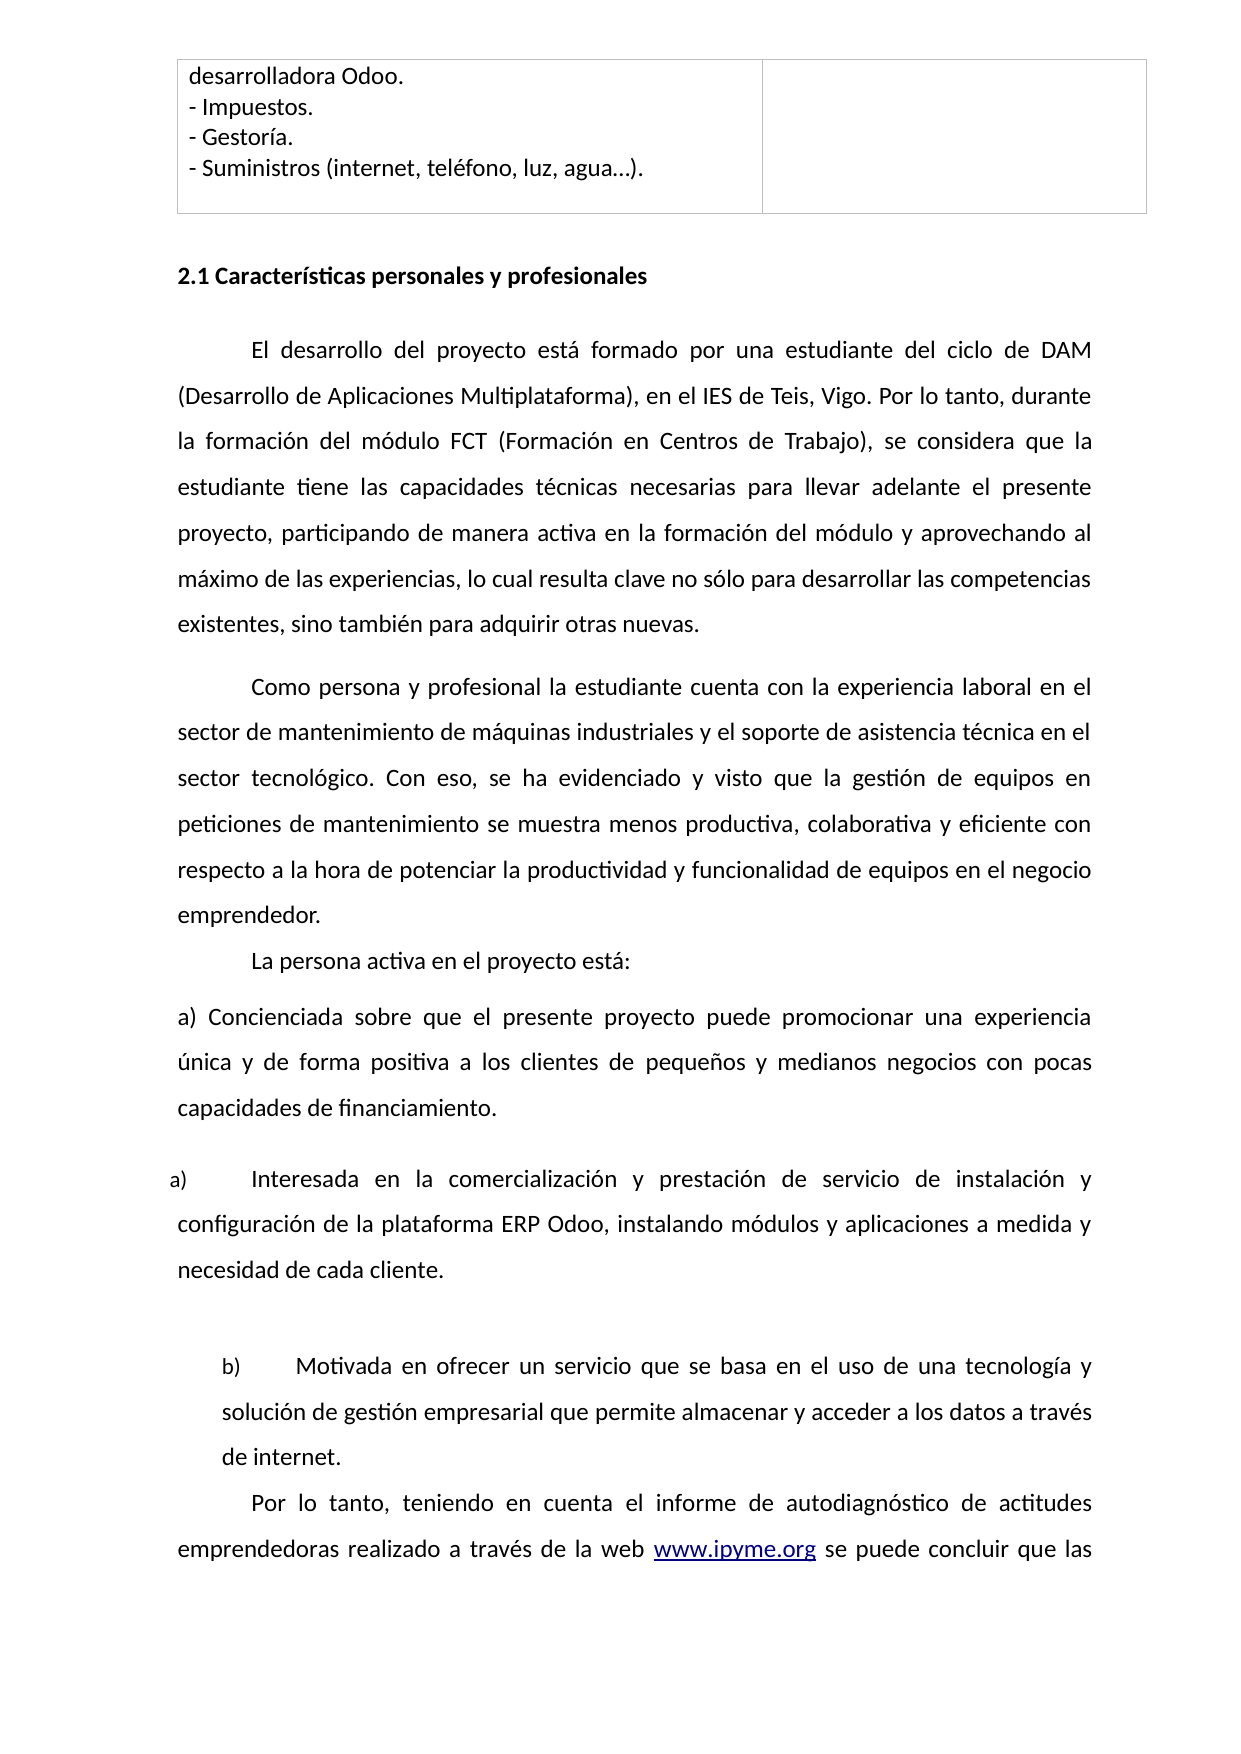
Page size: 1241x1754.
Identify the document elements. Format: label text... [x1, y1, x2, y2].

list Motivada en ofrecer un servicio que se basa en el uso de una tecnología y solución de gestión empresarial que permite almacenar y acceder a los datos a través de internet. [222, 1350, 1093, 1472]
list Interesada en la comercialización y prestación de servicio de instalación y configuración de la plataforma ERP Odoo, instalando módulos y aplicaciones a medida y necesidad de cada cliente. [169, 1163, 1093, 1285]
text El desarrollo del proyecto está formado por una estudiante del ciclo de DAM (Desarrollo de Aplicaciones Multiplataforma), en el IES de Teis, Vigo. Por lo tanto, durante la formación del módulo FCT (Formación en Centros de Trabajo), se considera que la estudiante tiene las capacidades técnicas necesarias para llevar adelante el presente proyecto, participando de manera activa en la formación del módulo y aprovechando al máximo de las experiencias, lo cual resulta clave no sólo para desarrollar las competencias existentes, sino también para adquirir otras nuevas. [177, 334, 1093, 639]
text 2.1 Características personales y profesionales [177, 260, 1093, 291]
text Como persona y profesional la estudiante cuenta con la experiencia laboral en el sector de mantenimiento de máquinas industriales y el soporte de asistencia técnica en el sector tecnológico. Con eso, se ha evidenciado y visto que la gestión de equipos en peticiones de mantenimiento se muestra menos productiva, colaborativa y eficiente con respecto a la hora de potenciar la productividad y funcionalidad de equipos en el negocio emprendedor. [177, 671, 1093, 930]
table_cell [763, 60, 1146, 213]
list Por lo tanto, teniendo en cuenta el informe de autodiagnóstico de actitudes emprendedoras realizado a través de la web www.ipyme.org se puede concluir que las [177, 1487, 1093, 1563]
text La persona activa en el proyecto está: [177, 945, 1093, 976]
text a) Concienciada sobre que el presente proyecto puede promocionar una experiencia única y de forma positiva a los clientes de pequeños y medianos negocios con pocas capacidades de financiamiento. [177, 1001, 1093, 1123]
table_cell desarrolladora Odoo. - Impuestos. - Gestoría. - Suministros (internet, teléfono, luz, agua…). [178, 60, 762, 213]
